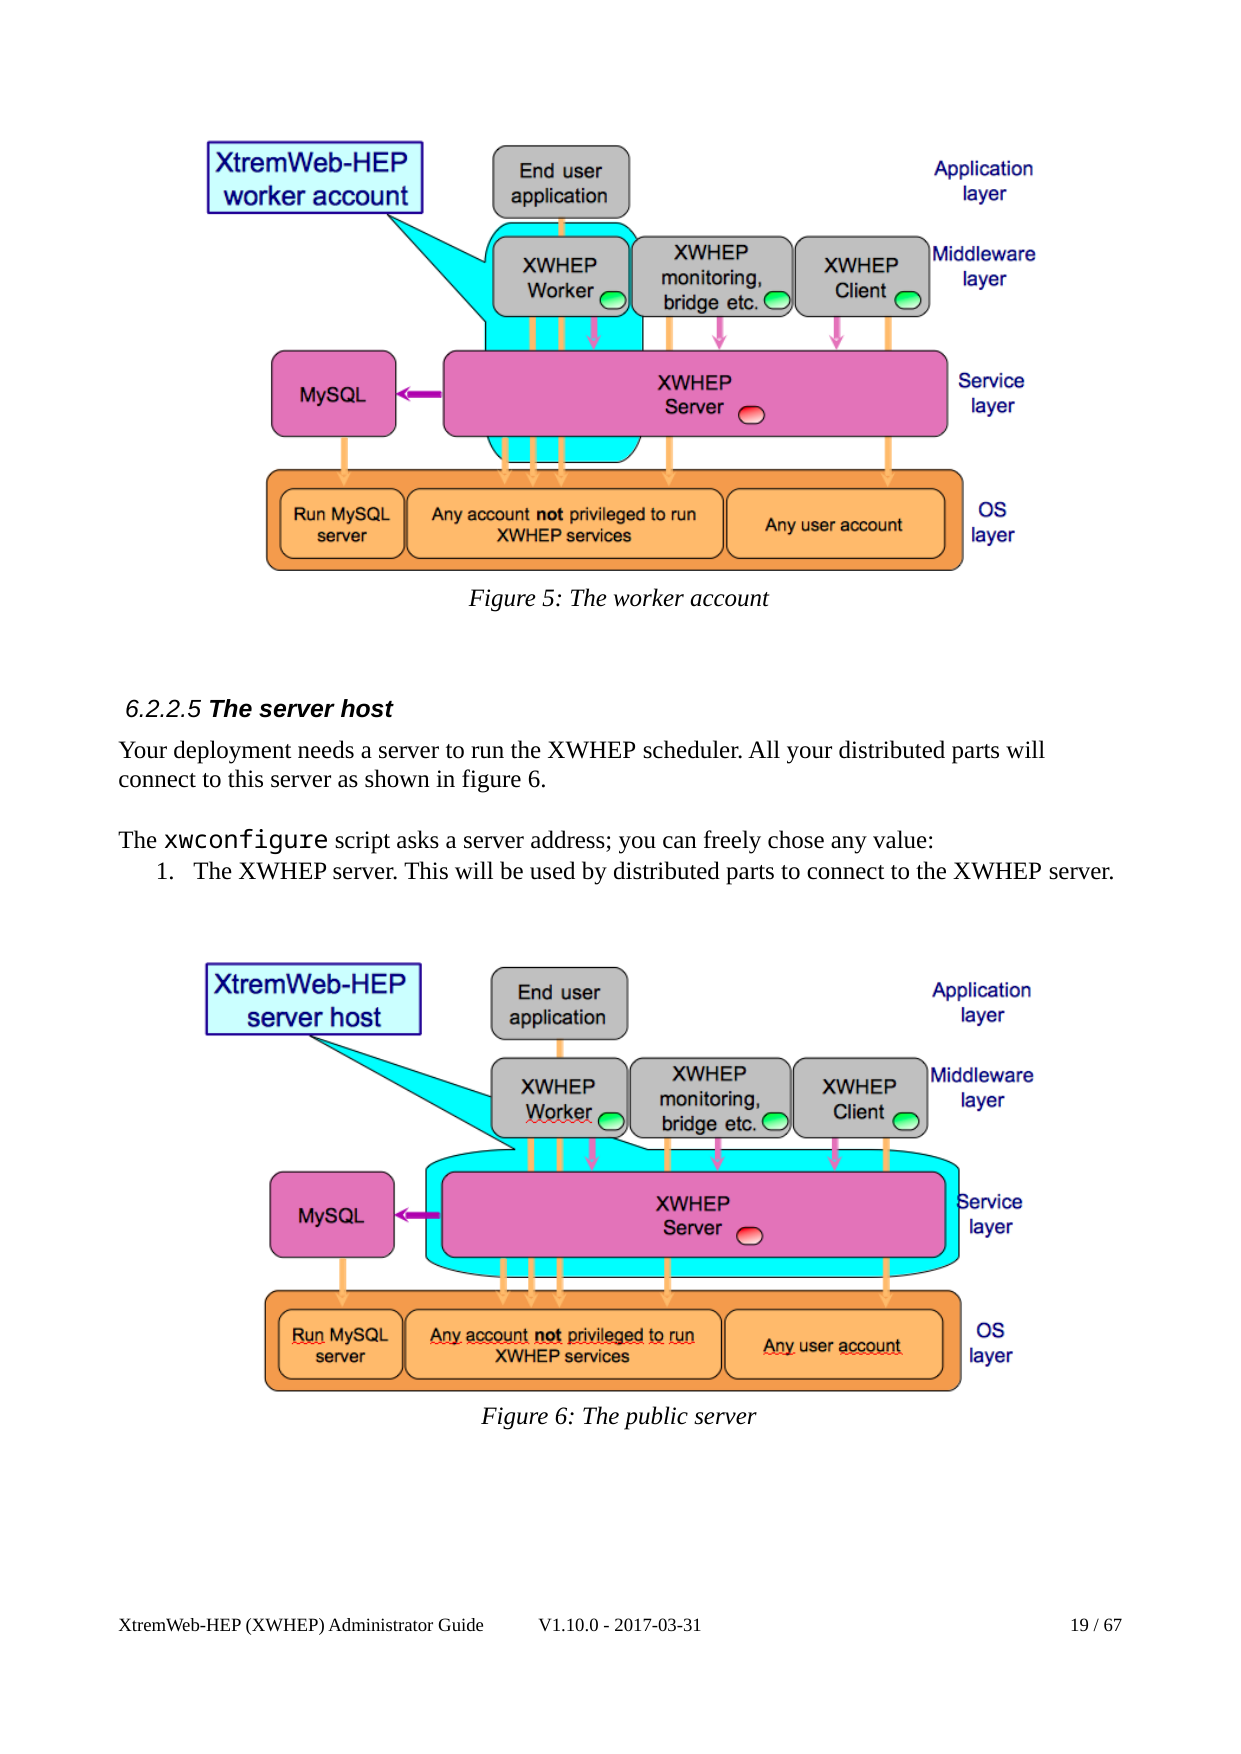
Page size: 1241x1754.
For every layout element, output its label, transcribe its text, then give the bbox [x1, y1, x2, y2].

text Figure 6: The public server [201, 1401, 1039, 1430]
text The xwconfigure script asks a server address; you can freely chose any value: [118, 822, 1122, 856]
picture [201, 954, 1040, 1401]
text Your deployment needs a server to run the XWHEP scheduler. All your distributed parts will connect to this server as shown in figure 6. [118, 735, 1122, 793]
subtitle The server host [118, 694, 1122, 723]
list The XWHEP server. This will be used by distributed parts to connect to the XWHEP server. [156, 856, 1122, 884]
text Figure 5: The worker account [199, 584, 1041, 612]
picture [199, 130, 1042, 584]
